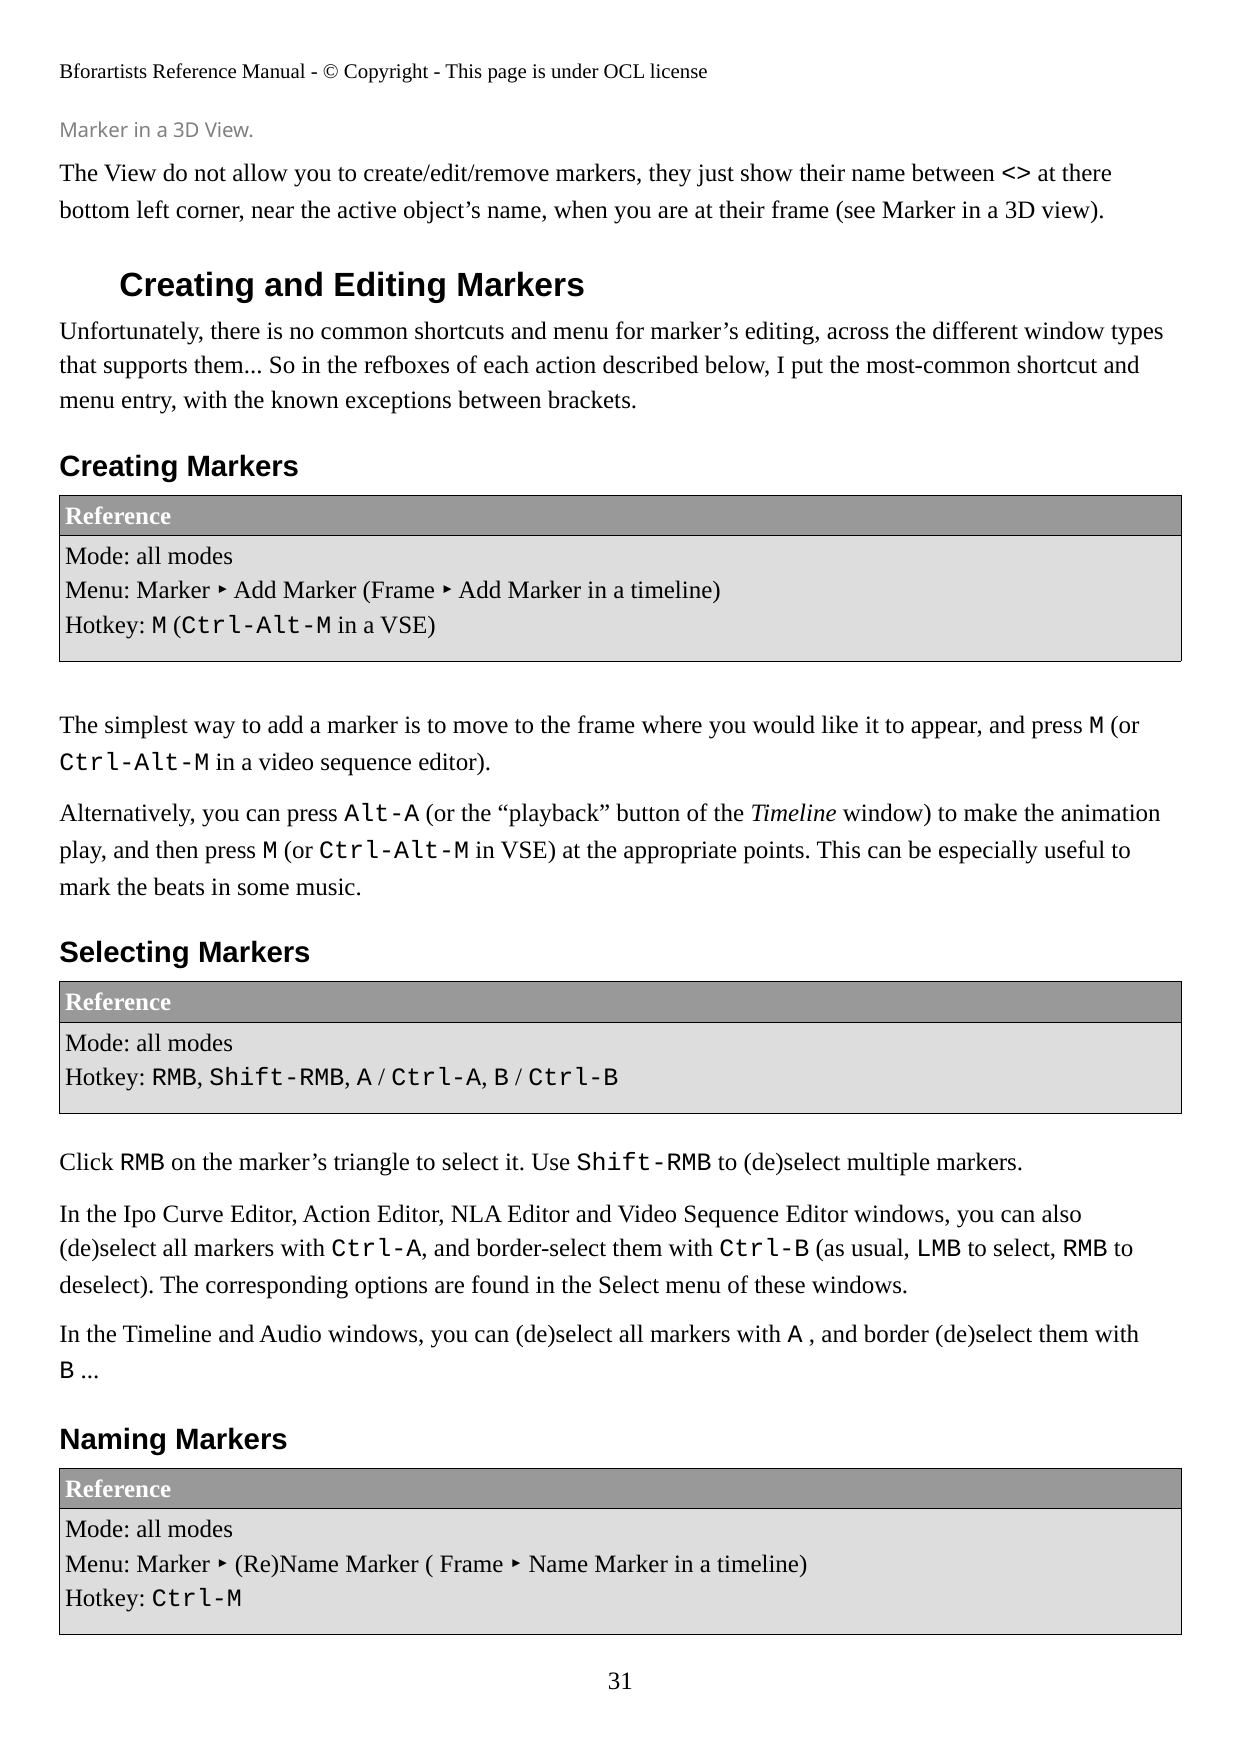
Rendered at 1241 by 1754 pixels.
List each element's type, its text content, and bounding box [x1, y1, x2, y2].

text Marker in a 3D View. [59, 113, 1181, 144]
text Alternatively, you can press Alt-A (or the “playback” button of the Timeline window) to make the animation play, and then press M (or Ctrl-Alt-M in VSE) at the appropriate points. This can be especially useful to mark the beats in some music. [59, 798, 1181, 900]
table_header Reference [60, 982, 1181, 1022]
table_header Reference [60, 496, 1181, 535]
text The View do not allow you to create/edit/remove markers, they just show their name between <> at there bottom left corner, near the active object’s name, when you are at their frame (see Marker in a 3D view). [59, 158, 1181, 224]
text The simplest way to add a marker is to move to the frame where you would like it to appear, and press M (or Ctrl-Alt-M in a video sequence editor). [59, 710, 1181, 778]
subtitle Naming Markers [59, 1422, 1181, 1456]
text Click RMB on the marker’s triangle to select it. Use Shift-RMB to (de)select multiple markers. [59, 1147, 1181, 1178]
text In the Ipo Curve Editor, Action Editor, NLA Editor and Video Sequence Editor windows, you can also (de)select all markers with Ctrl-A, and border-select them with Ctrl-B (as usual, LMB to select, RMB to deselect). The corresponding options are found in the Select menu of these windows. [59, 1199, 1181, 1299]
table_header Reference [60, 1469, 1181, 1508]
table_cell Mode: all modes Menu: Marker ‣ Add Marker (Frame ‣ Add Marker in a timeline) Hotkey: M (Ctrl-Alt-M in a VSE) [60, 536, 1181, 661]
table_cell Mode: all modes Menu: Marker ‣ (Re)Name Marker ( Frame ‣ Name Marker in a timeline) Hotkey: Ctrl-M [60, 1509, 1181, 1634]
text Unfortunately, there is no common shortcuts and menu for marker’s editing, across the different window types that supports them... So in the refboxes of each action described below, I put the most-common shortcut and menu entry, with the known exceptions between brackets. [59, 316, 1181, 414]
subtitle Creating and Editing Markers [59, 265, 1181, 303]
table_cell Mode: all modes Hotkey: RMB, Shift-RMB, A / Ctrl-A, B / Ctrl-B [60, 1023, 1181, 1113]
subtitle Selecting Markers [59, 935, 1181, 969]
subtitle Creating Markers [59, 449, 1181, 482]
text In the Timeline and Audio windows, you can (de)select all markers with A , and border (de)select them with B ... [59, 1319, 1181, 1386]
